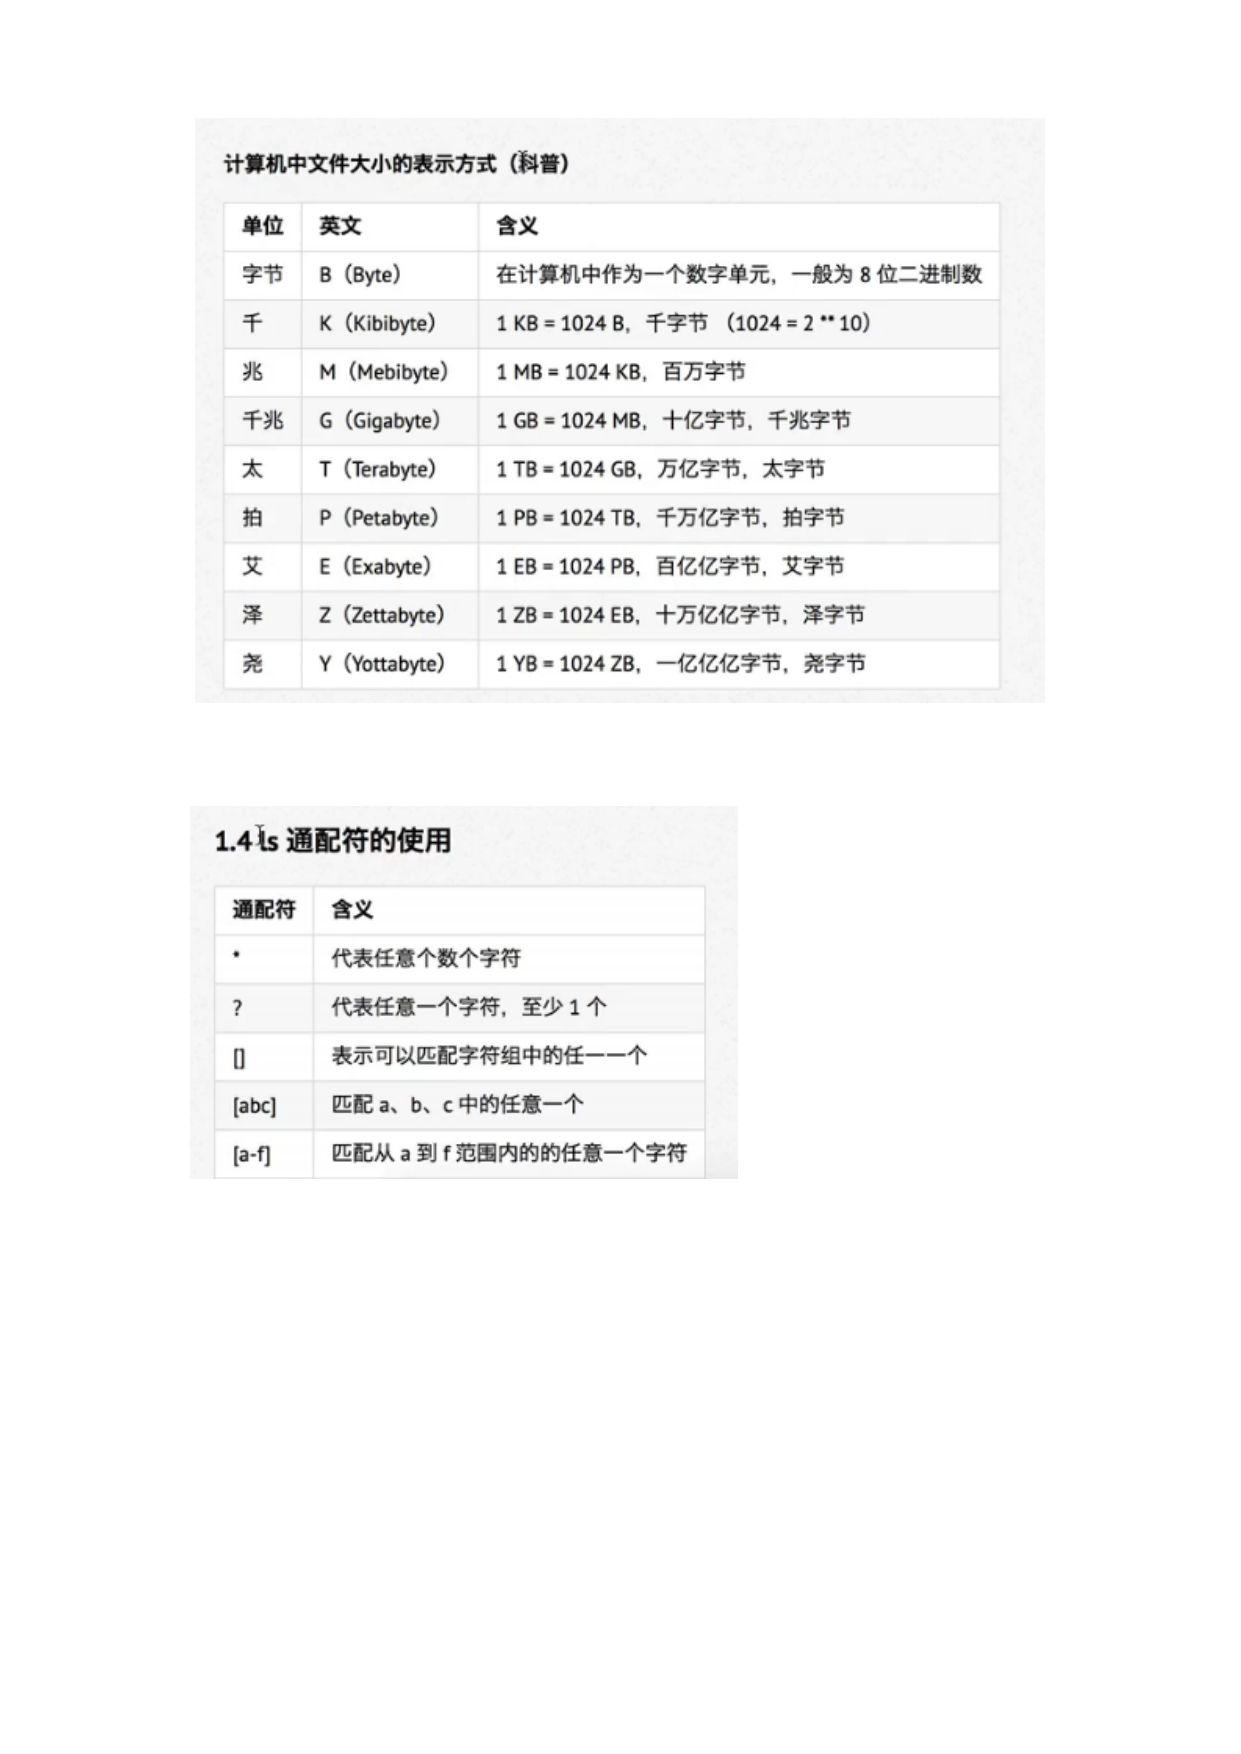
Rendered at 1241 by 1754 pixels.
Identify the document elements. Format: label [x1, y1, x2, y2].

picture [189, 806, 739, 1179]
picture [195, 118, 1045, 703]
